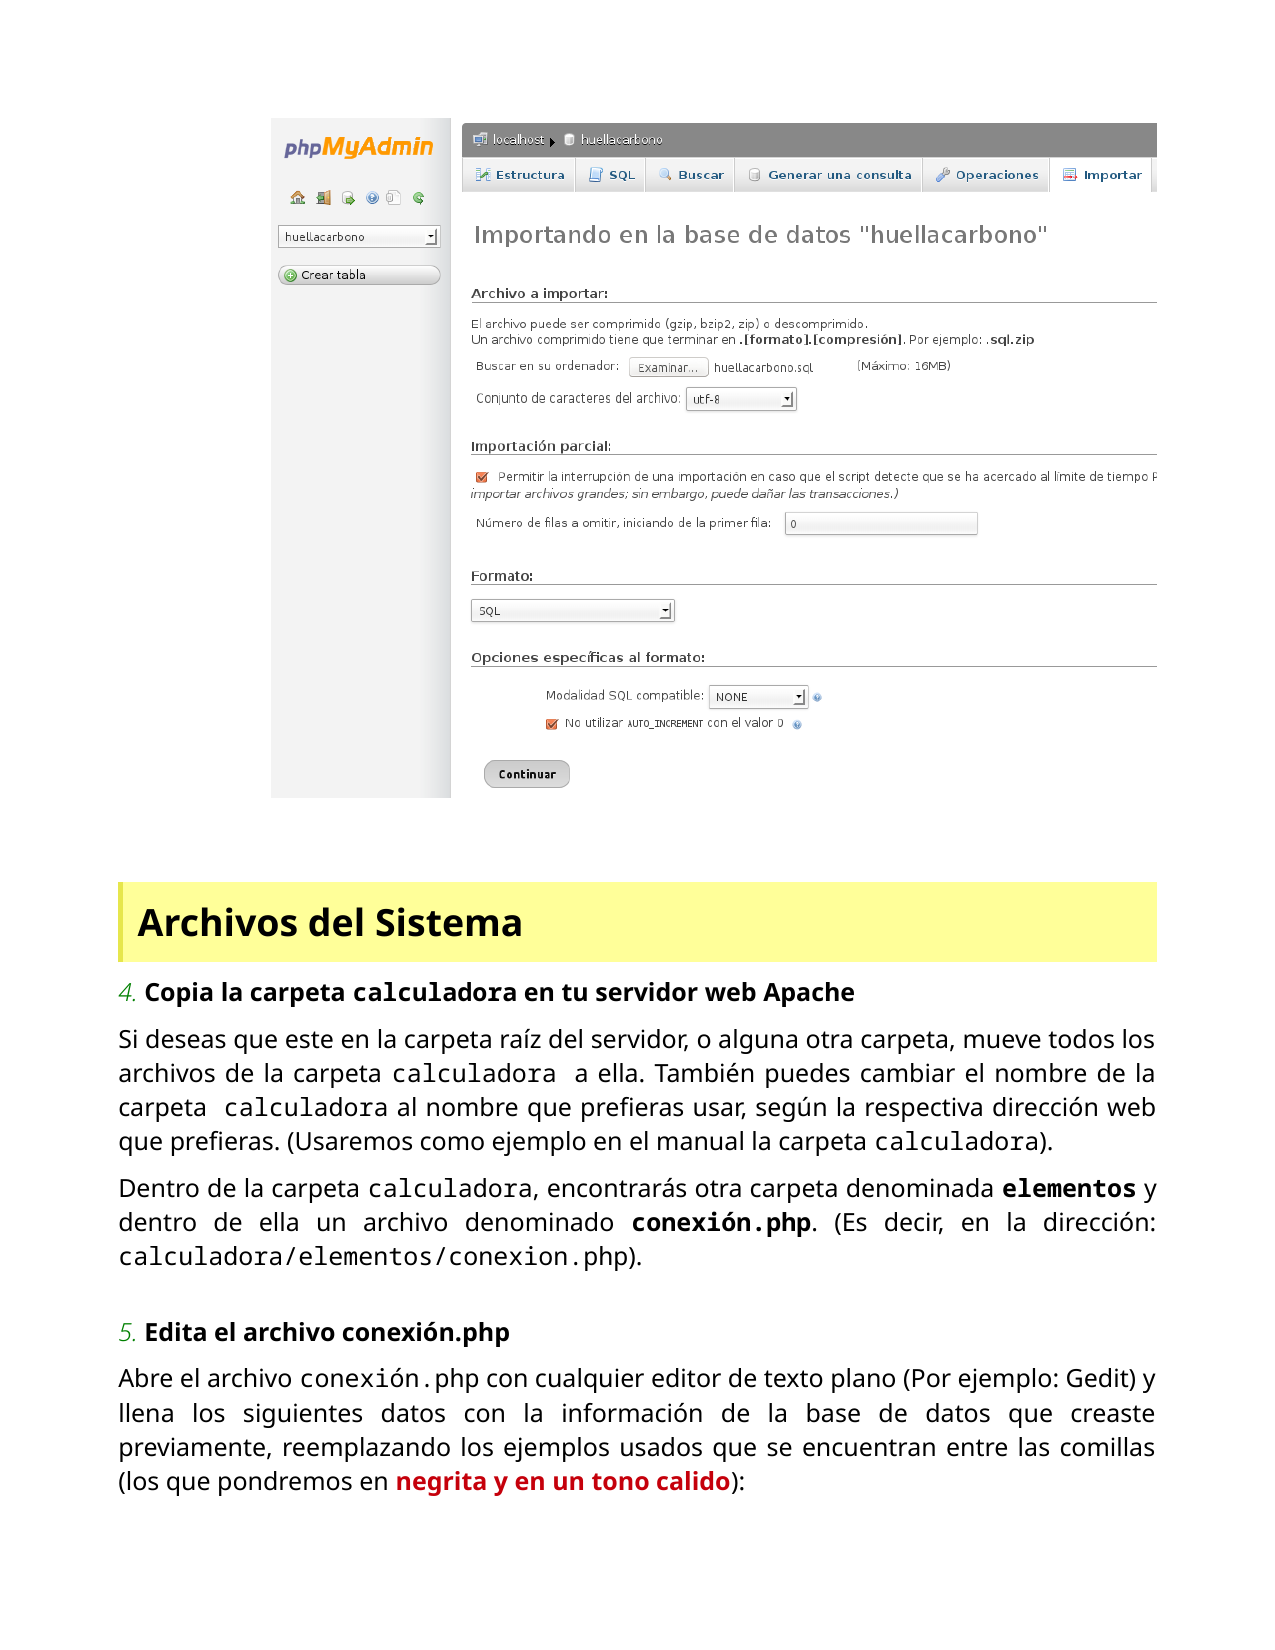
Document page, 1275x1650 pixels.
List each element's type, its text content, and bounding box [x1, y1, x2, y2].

subtitle 4. Copia la carpeta calculadora en tu servidor web Apache [118, 975, 1157, 1009]
subtitle Archivos del Sistema [123, 882, 1157, 962]
picture [271, 118, 1157, 798]
text Abre el archivo conexión.php con cualquier editor de texto plano (Por ejemplo: Gedit) y llena los siguientes datos con la información de la base de datos que creaste previamente, reemplazando los ejemplos usados que se encuentran entre las comillas (los que pondremos en negrita y en un tono calido): [118, 1361, 1157, 1497]
text Si deseas que este en la carpeta raíz del servidor, o alguna otra carpeta, mueve todos los archivos de la carpeta calculadora a ella. También puedes cambiar el nombre de la carpeta calculadora al nombre que prefieras usar, según la respectiva dirección web que prefieras. (Usaremos como ejemplo en el manual la carpeta calculadora). [118, 1022, 1157, 1158]
text Dentro de la carpeta calculadora, encontrarás otra carpeta denominada elementos y dentro de ella un archivo denominado conexión.php. (Es decir, en la dirección: calculadora/elementos/conexion.php). [118, 1170, 1157, 1272]
subtitle 5. Edita el archivo conexión.php [118, 1314, 1157, 1349]
